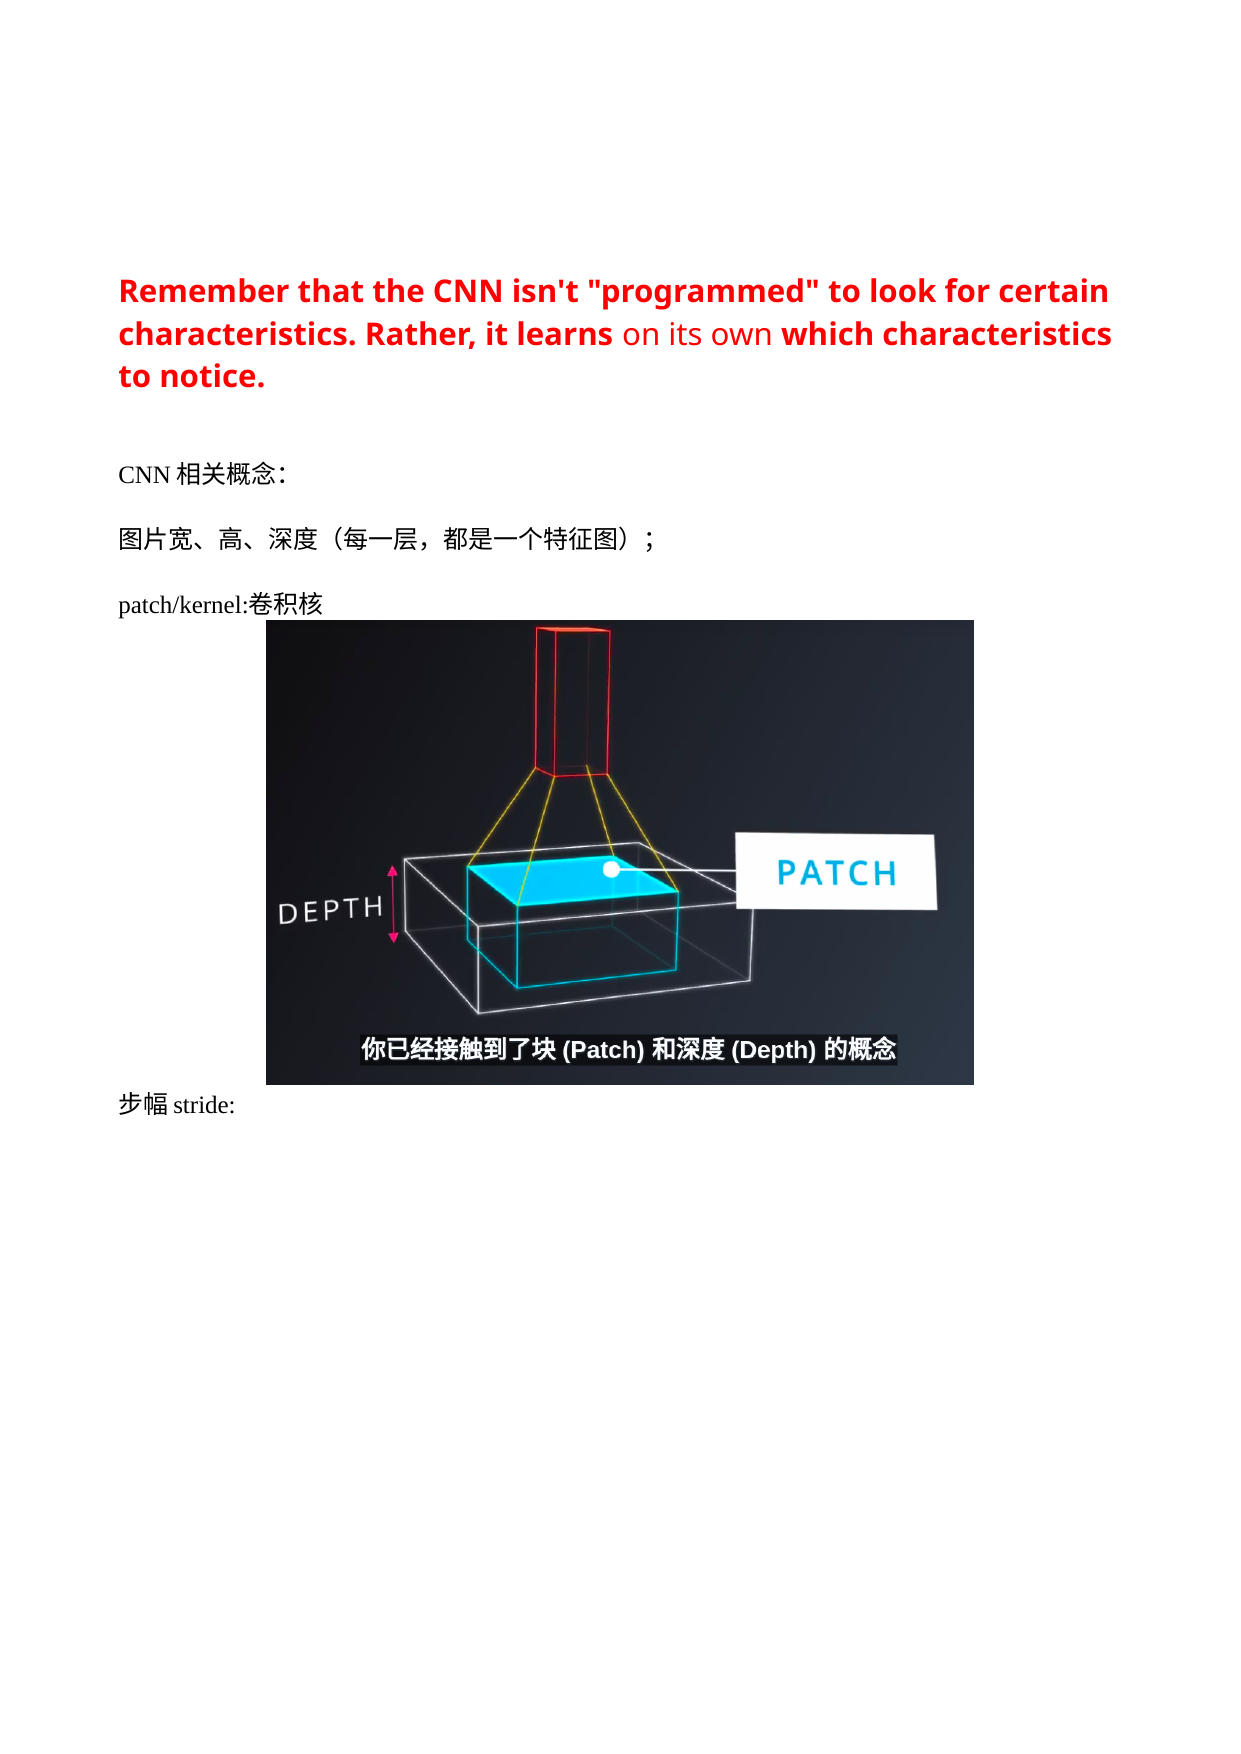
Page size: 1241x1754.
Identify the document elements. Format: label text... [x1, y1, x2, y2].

text CNN相关概念： [118, 454, 1122, 491]
text Remember that the CNN isn't "programmed" to look for certain characteristics. Rather, it learns on its own which characteristics to notice. [118, 269, 1122, 397]
text 步幅stride: [118, 1082, 1122, 1120]
text 图片宽、高、深度（每一层，都是一个特征图）； [118, 519, 1122, 556]
text patch/kernel:卷积核 [118, 584, 1122, 621]
